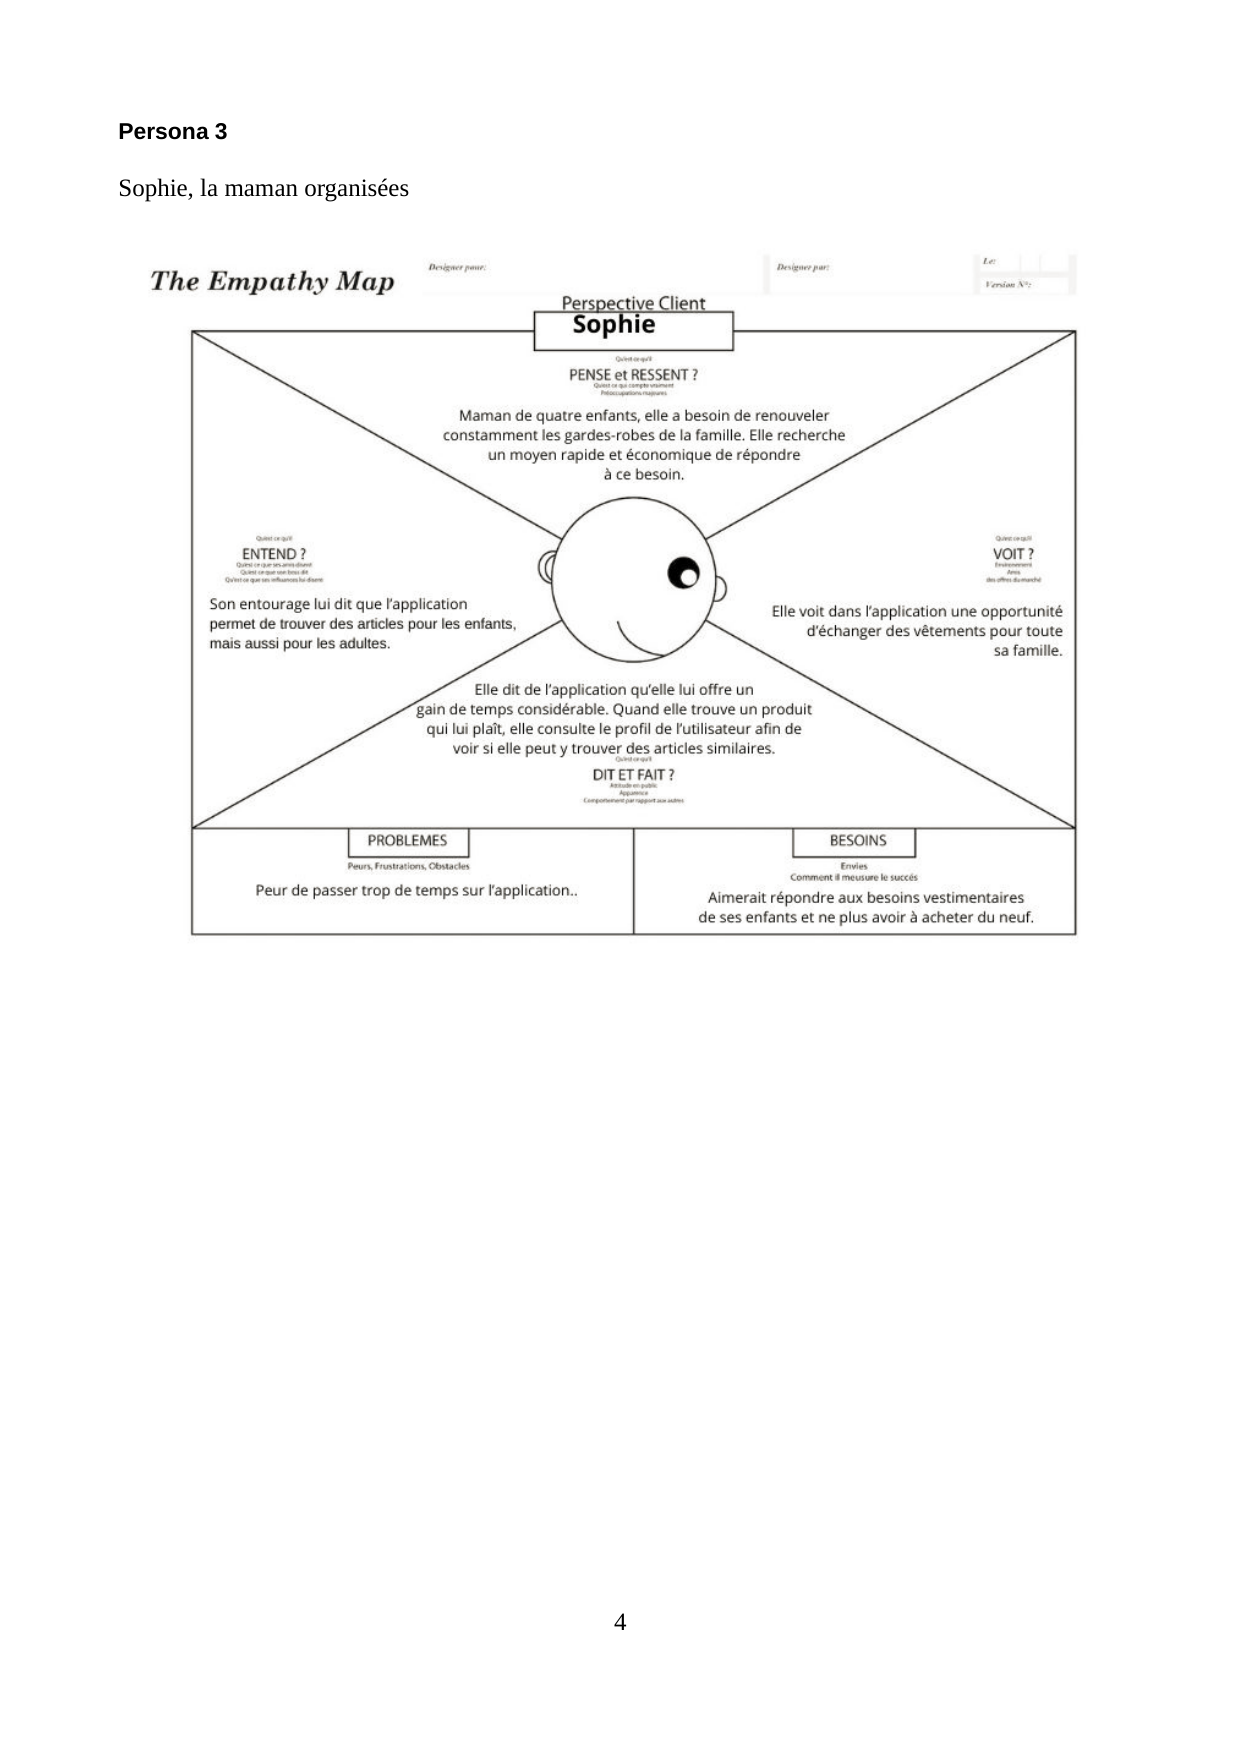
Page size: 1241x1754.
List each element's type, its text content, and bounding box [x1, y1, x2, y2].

text Sophie, la maman organisées [118, 173, 1122, 202]
picture [118, 230, 1120, 958]
subtitle Persona 3 [118, 118, 1122, 144]
